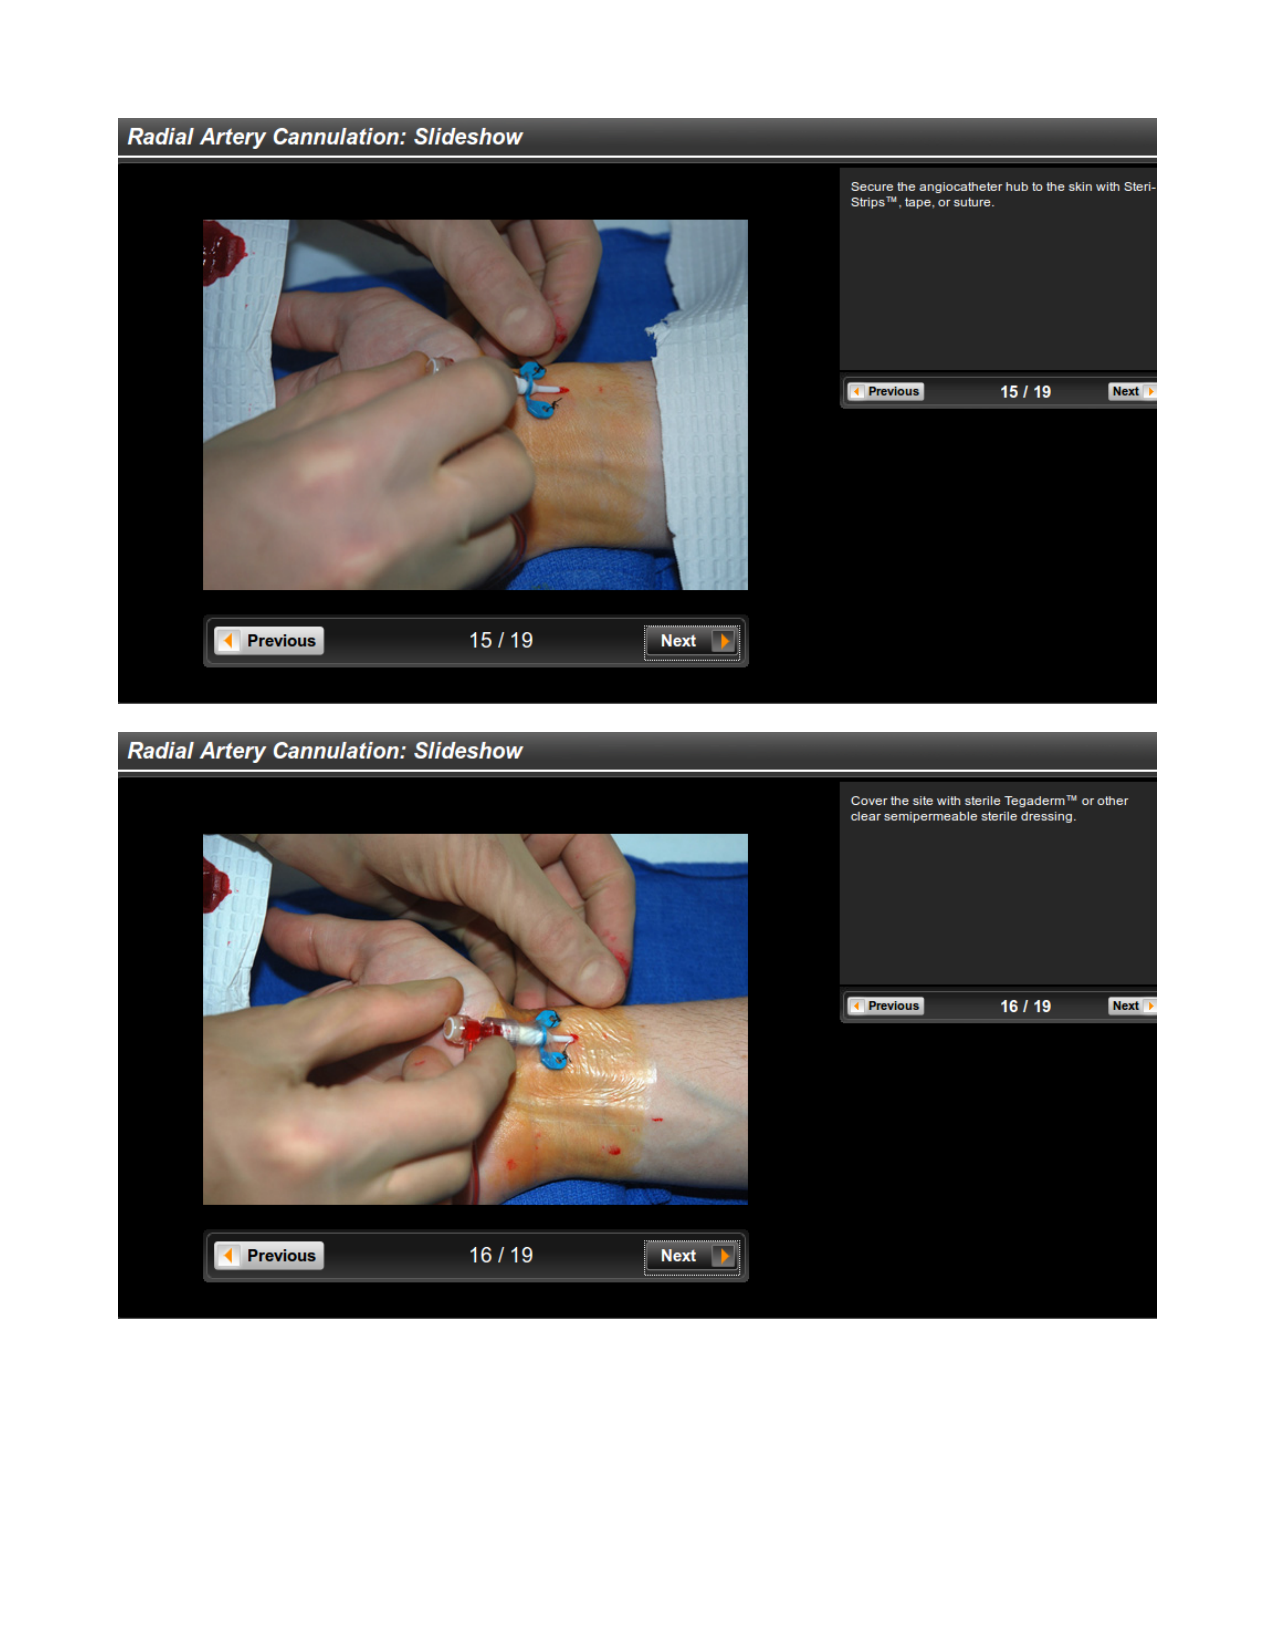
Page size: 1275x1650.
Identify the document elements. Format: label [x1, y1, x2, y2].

picture [118, 118, 1157, 704]
picture [118, 732, 1157, 1319]
